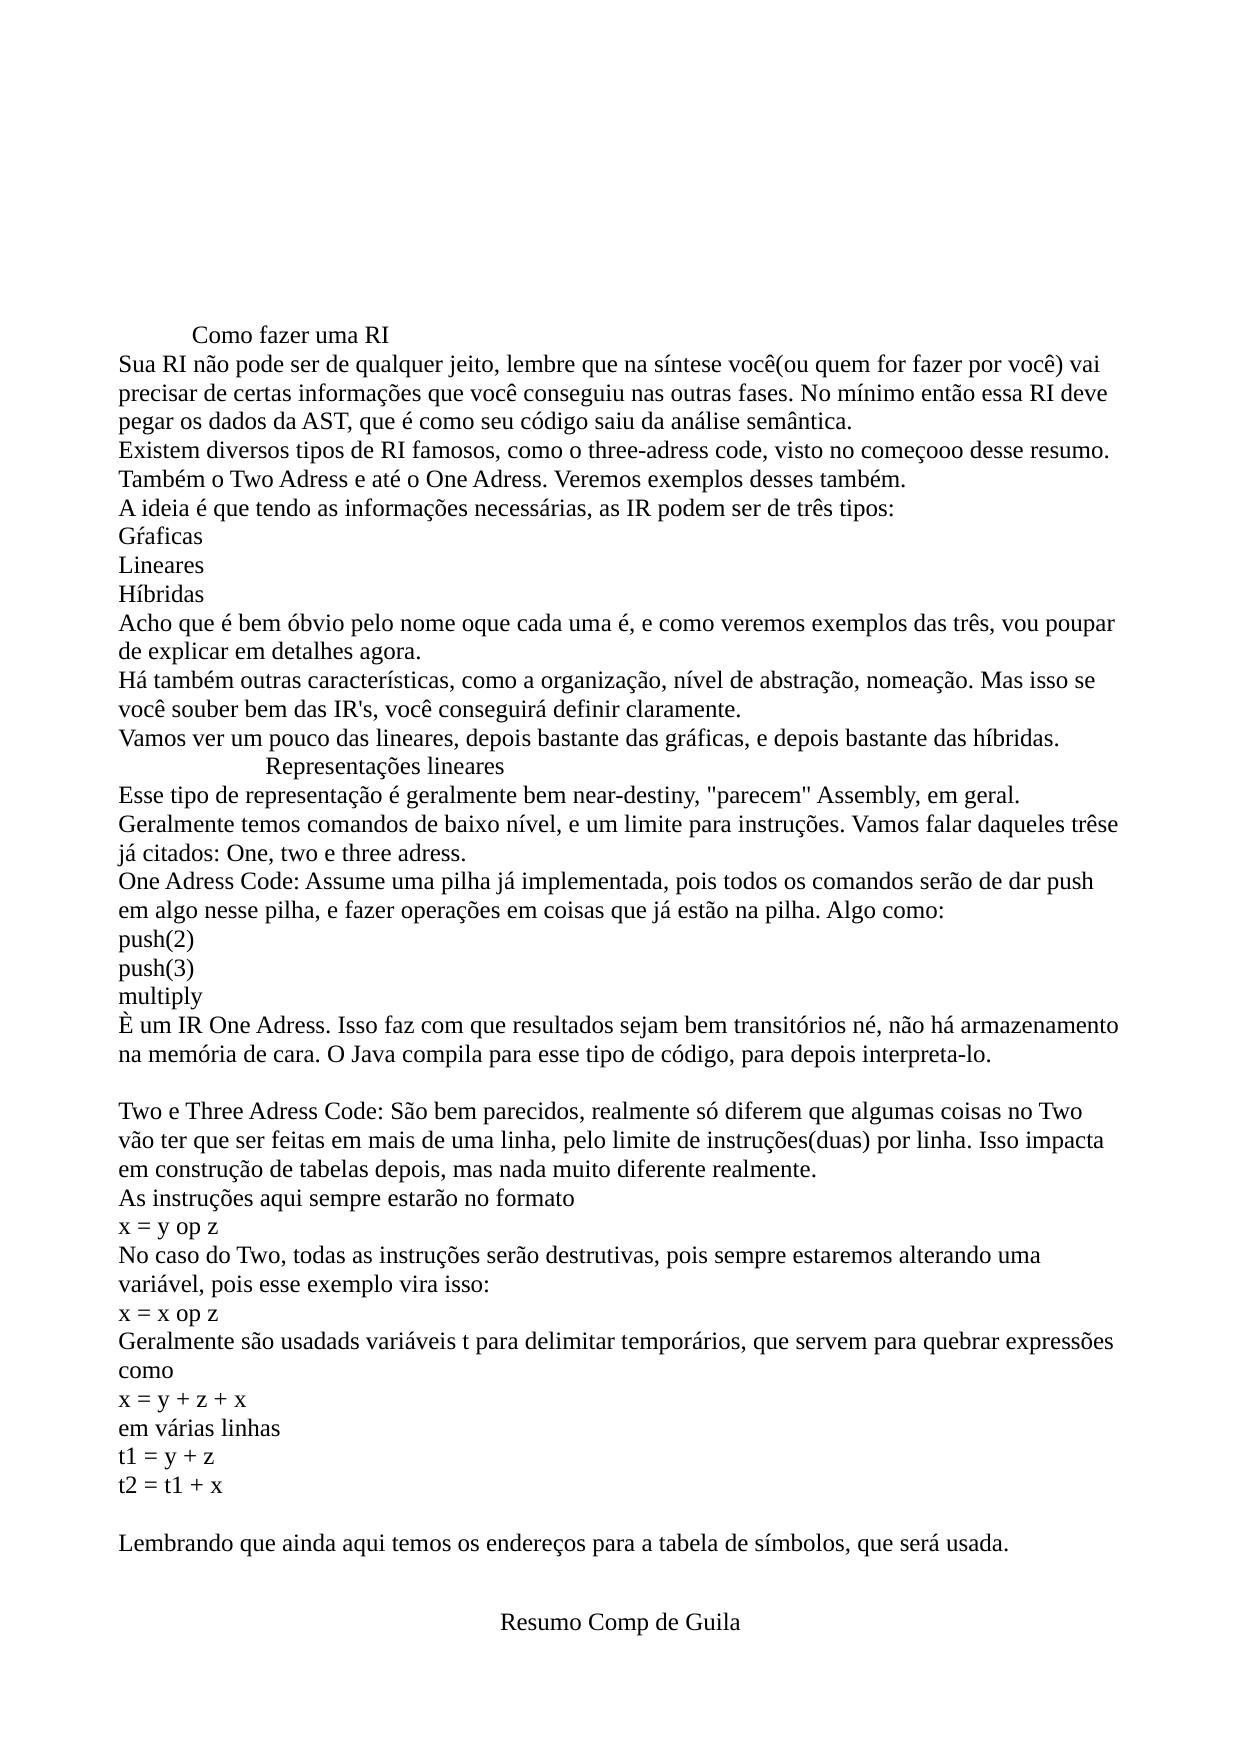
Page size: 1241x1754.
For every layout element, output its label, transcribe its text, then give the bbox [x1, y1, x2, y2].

text Representações lineares [118, 751, 1122, 780]
text No caso do Two, todas as instruções serão destrutivas, pois sempre estaremos alterando uma variável, pois esse exemplo vira isso: [118, 1240, 1122, 1298]
text Lineares [118, 550, 1122, 579]
text push(3) [118, 953, 1122, 981]
text A ideia é que tendo as informações necessárias, as IR podem ser de três tipos: [118, 493, 1122, 521]
text As instruções aqui sempre estarão no formato [118, 1183, 1122, 1211]
text x = y op z [118, 1211, 1122, 1240]
text t2 = t1 + x [118, 1470, 1122, 1499]
text t1 = y + z [118, 1441, 1122, 1470]
text Acho que é bem óbvio pelo nome oque cada uma é, e como veremos exemplos das três, vou poupar de explicar em detalhes agora. [118, 608, 1122, 665]
text Esse tipo de representação é geralmente bem near-destiny, "parecem" Assembly, em geral. Geralmente temos comandos de baixo nível, e um limite para instruções. Vamos falar daqueles trêse já citados: One, two e three adress. [118, 780, 1122, 866]
text Como fazer uma RI [118, 320, 1122, 349]
text Híbridas [118, 579, 1122, 608]
text Gŕaficas [118, 521, 1122, 550]
text Two e Three Adress Code: São bem parecidos, realmente só diferem que algumas coisas no Two vão ter que ser feitas em mais de uma linha, pelo limite de instruções(duas) por linha. Isso impacta em construção de tabelas depois, mas nada muito diferente realmente. [118, 1096, 1122, 1183]
text Vamos ver um pouco das lineares, depois bastante das gráficas, e depois bastante das híbridas. [118, 723, 1122, 751]
text x = y + z + x [118, 1384, 1122, 1413]
text Existem diversos tipos de RI famosos, como o three-adress code, visto no começooo desse resumo. Também o Two Adress e até o One Adress. Veremos exemplos desses também. [118, 435, 1122, 493]
text em várias linhas [118, 1413, 1122, 1441]
text Há também outras características, como a organização, nível de abstração, nomeação. Mas isso se você souber bem das IR's, você conseguirá definir claramente. [118, 665, 1122, 723]
text multiply [118, 981, 1122, 1010]
text Lembrando que ainda aqui temos os endereços para a tabela de símbolos, que será usada. [118, 1528, 1122, 1556]
text È um IR One Adress. Isso faz com que resultados sejam bem transitórios né, não há armazenamento na memória de cara. O Java compila para esse tipo de código, para depois interpreta-lo. [118, 1010, 1122, 1068]
text push(2) [118, 924, 1122, 953]
text Geralmente são usadads variáveis t para delimitar temporários, que servem para quebrar expressões como [118, 1326, 1122, 1384]
text x = x op z [118, 1298, 1122, 1326]
text One Adress Code: Assume uma pilha já implementada, pois todos os comandos serão de dar push em algo nesse pilha, e fazer operações em coisas que já estão na pilha. Algo como: [118, 866, 1122, 924]
text Sua RI não pode ser de qualquer jeito, lembre que na síntese você(ou quem for fazer por você) vai precisar de certas informações que você conseguiu nas outras fases. No mínimo então essa RI deve pegar os dados da AST, que é como seu código saiu da análise semântica. [118, 349, 1122, 435]
